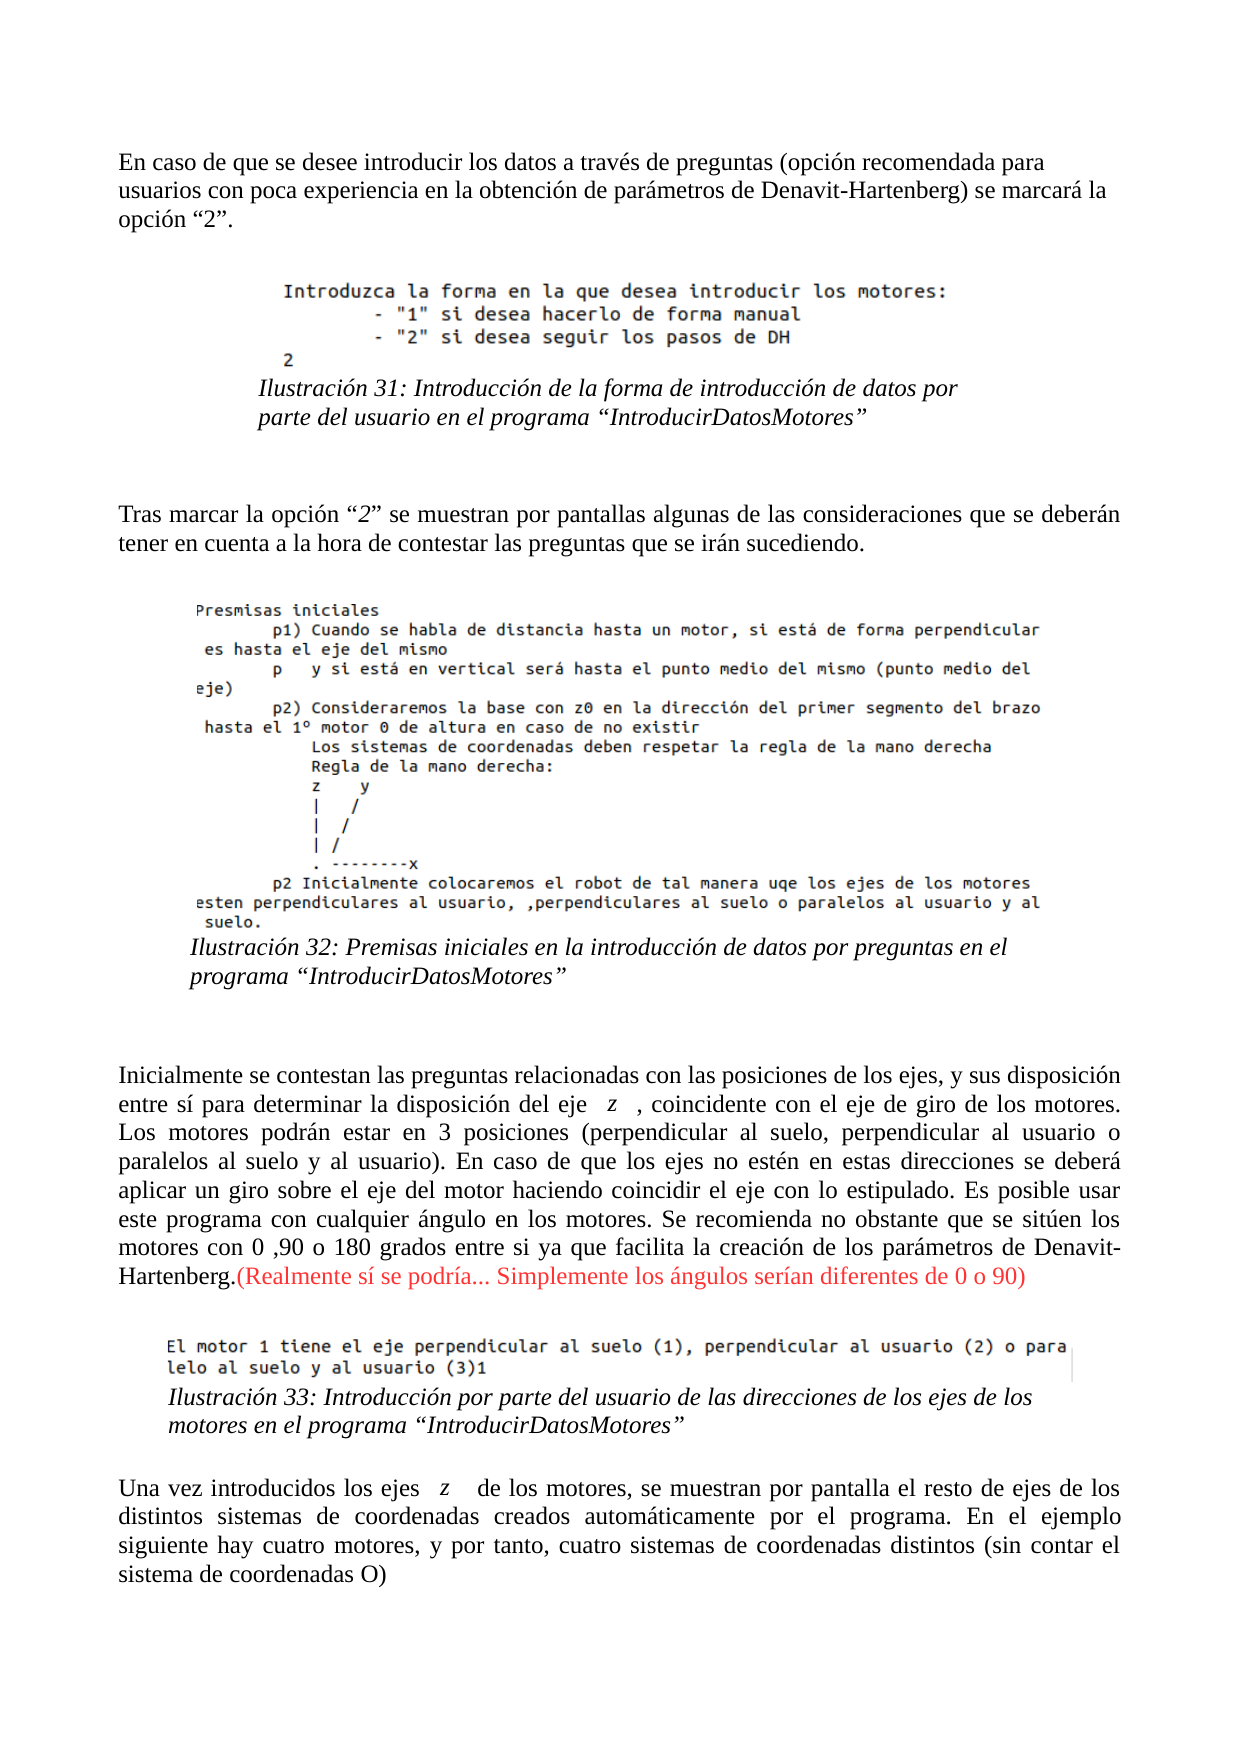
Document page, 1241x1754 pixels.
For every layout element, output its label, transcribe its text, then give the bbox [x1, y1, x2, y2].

text Ilustración 33: Introducción por parte del usuario de las direcciones de los ejes de los motores en el programa “IntroducirDatosMotores” [168, 1382, 1072, 1439]
text Tras marcar la opción “2” se muestran por pantallas algunas de las consideraciones que se deberán tener en cuenta a la hora de contestar las preguntas que se irán sucediendo. [118, 499, 1122, 557]
text En caso de que se desee introducir los datos a través de preguntas (opción recomendada para usuarios con poca experiencia en la obtención de parámetros de Denavit-Hartenberg) se marcará la opción “2”. [118, 147, 1122, 233]
text Inicialmente se contestan las preguntas relacionadas con las posiciones de los ejes, y sus disposición entre sí para determinar la disposición del eje, coincidente con el eje de giro de los motores. Los motores podrán estar en 3 posiciones (perpendicular al suelo, perpendicular al usuario o paralelos al suelo y al usuario). En caso de que los ejes no estén en estas direcciones se deberá aplicar un giro sobre el eje del motor haciendo coincidir el eje con lo estipulado. Es posible usar este programa con cualquier ángulo en los motores. Se recomienda no obstante que se sitúen los motores con 0 ,90 o 180 grados entre si ya que facilita la creación de los parámetros de Denavit-Hartenberg.(Realmente sí se podría... Simplemente los ángulos serían diferentes de 0 o 90) [118, 1060, 1122, 1290]
picture [283, 281, 957, 374]
text Ilustración 31: Introducción de la forma de introducción de datos por parte del usuario en el programa “IntroducirDatosMotores” [258, 293, 982, 431]
text Ilustración 32: Premisas iniciales en la introducción de datos por preguntas en el programa “IntroducirDatosMotores” [190, 617, 1051, 990]
text Una vez introducidos los ejes de los motores, se muestran por pantalla el resto de ejes de los distintos sistemas de coordenadas creados automáticamente por el programa. En el ejemplo siguiente hay cuatro motores, y por tanto, cuatro sistemas de coordenadas distintos (sin contar el sistema de coordenadas O) [118, 1473, 1122, 1588]
picture [167, 1337, 1073, 1382]
picture [197, 604, 1044, 933]
